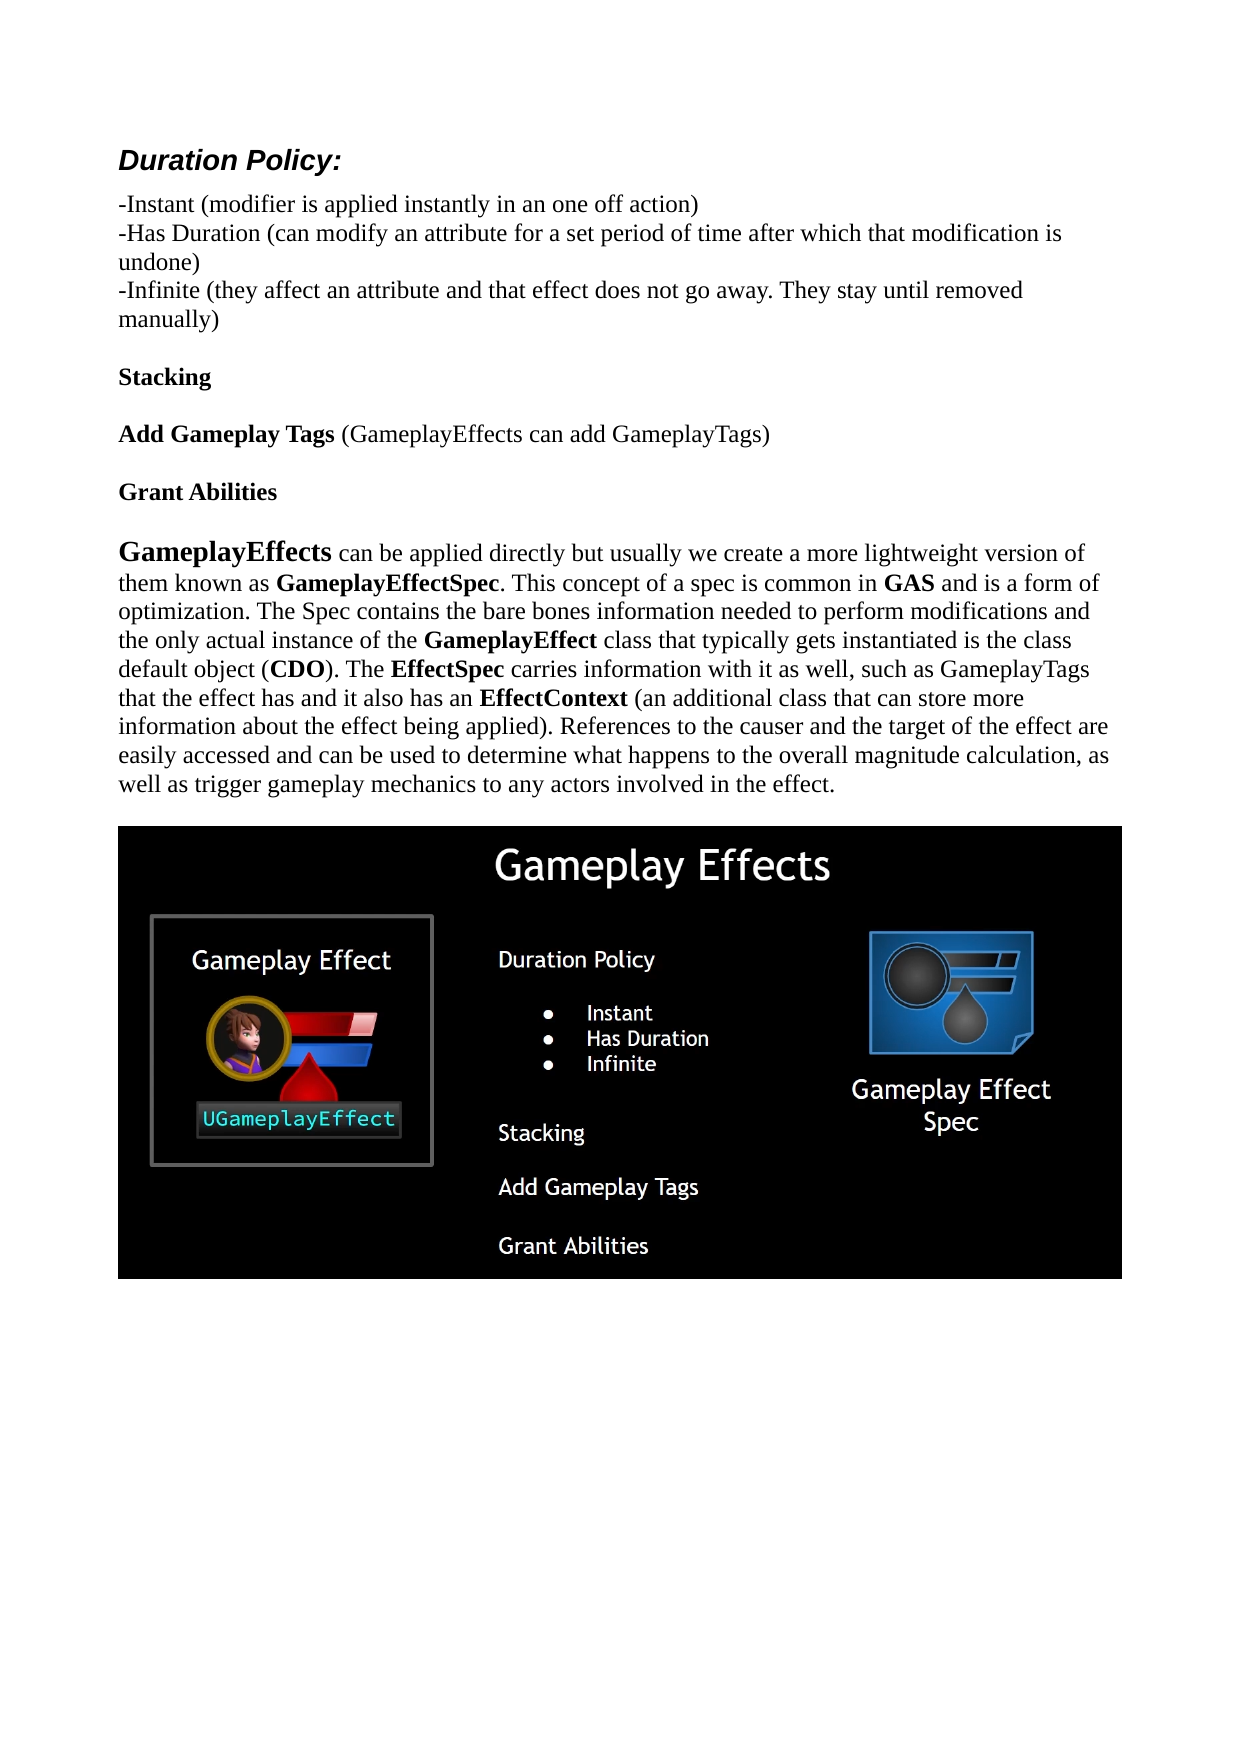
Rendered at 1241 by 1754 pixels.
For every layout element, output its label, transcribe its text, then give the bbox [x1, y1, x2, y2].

subtitle Duration Policy: [118, 143, 1122, 177]
text -Has Duration (can modify an attribute for a set period of time after which that modification is undone) [118, 218, 1122, 275]
text -Instant (modifier is applied instantly in an one off action) [118, 189, 1122, 218]
picture [118, 826, 1122, 1279]
text -Infinite (they affect an attribute and that effect does not go away. They stay until removed manually) [118, 275, 1122, 333]
text Stacking [118, 362, 1122, 390]
text Grant Abilities [118, 477, 1122, 505]
text GameplayEffects can be applied directly but usually we create a more lightweight version of them known as GameplayEffectSpec. This concept of a spec is common in GAS and is a form of optimization. The Spec contains the bare bones information needed to perform modifications and the only actual instance of the GameplayEffect class that typically gets instantiated is the class default object (CDO). The EffectSpec carries information with it as well, such as GameplayTags that the effect has and it also has an EffectContext (an additional class that can store more information about the effect being applied). References to the causer and the target of the effect are easily accessed and can be used to determine what happens to the overall magnitude calculation, as well as trigger gameplay mechanics to any actors involved in the effect. [118, 534, 1122, 798]
text Add Gameplay Tags (GameplayEffects can add GameplayTags) [118, 419, 1122, 448]
